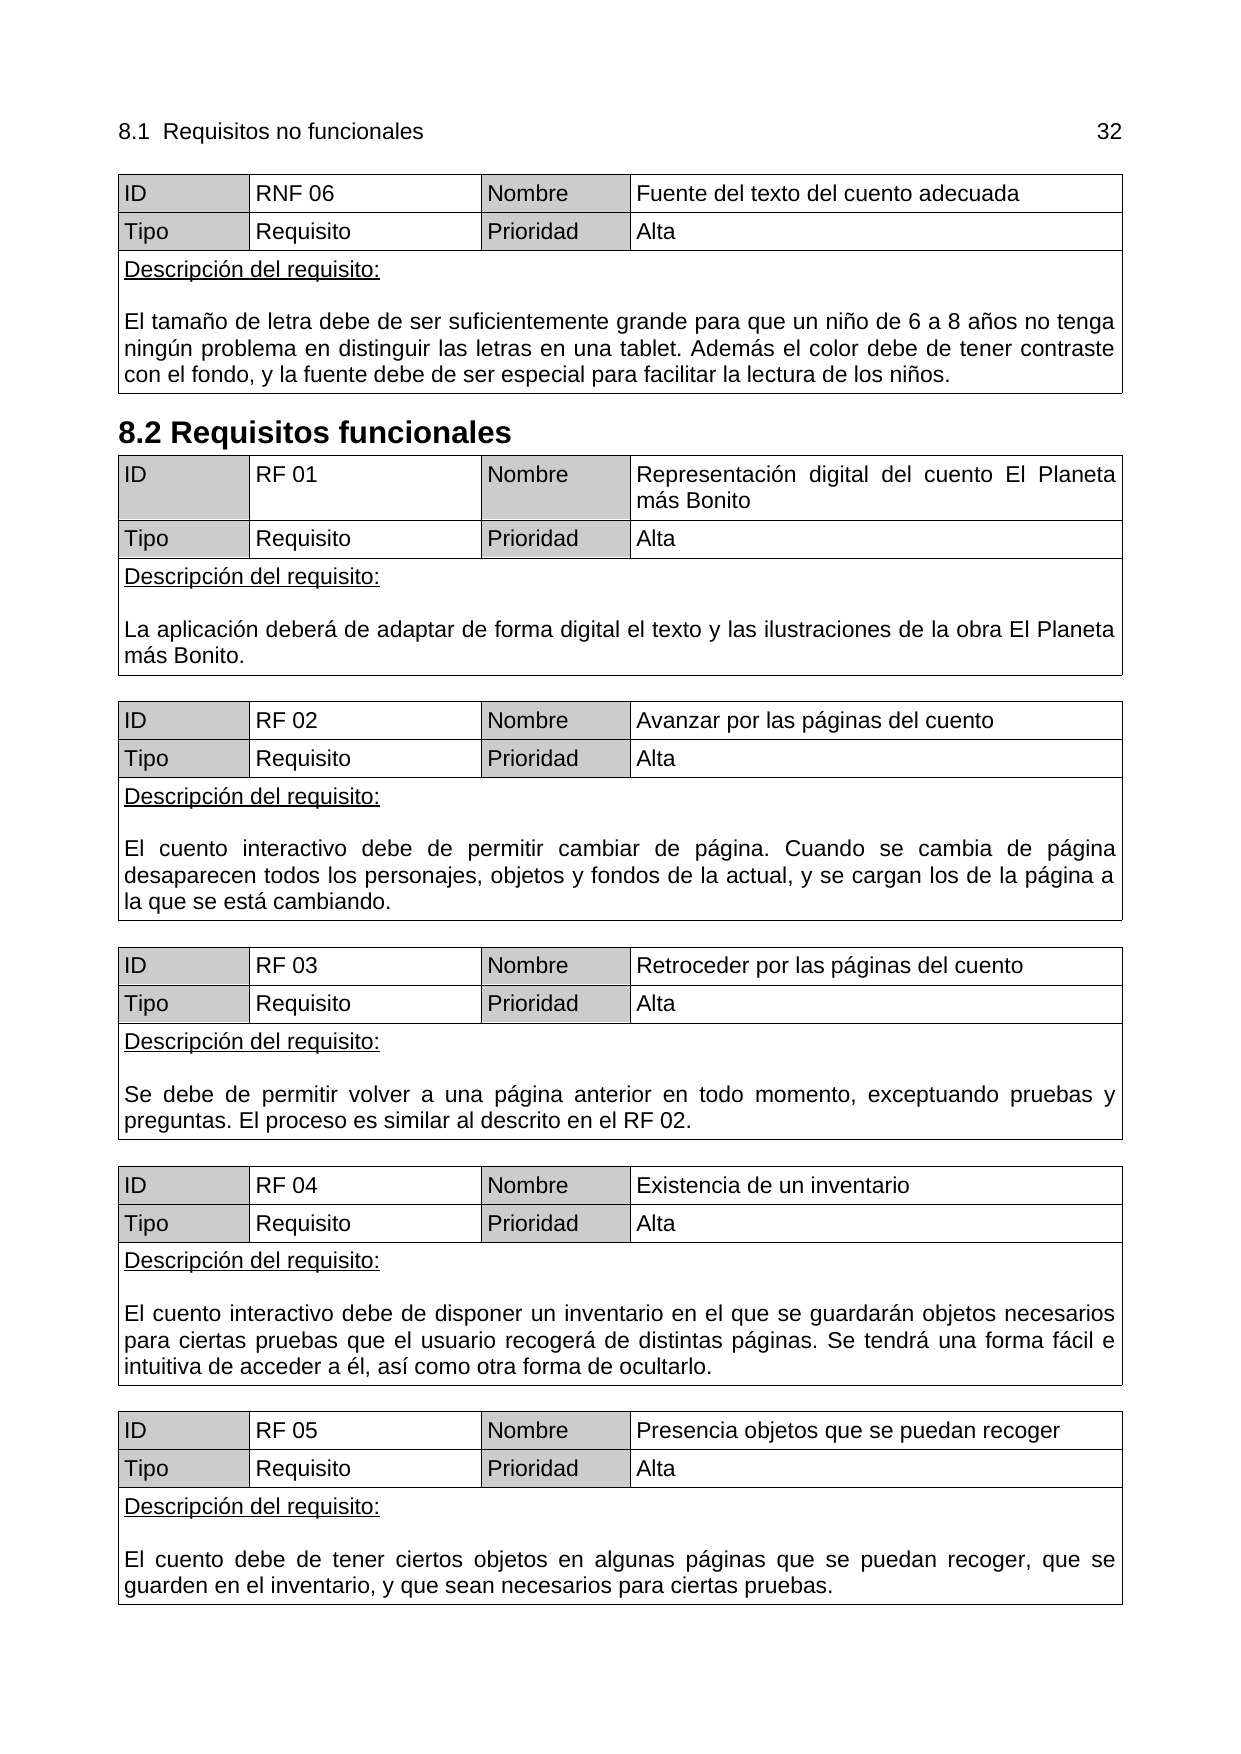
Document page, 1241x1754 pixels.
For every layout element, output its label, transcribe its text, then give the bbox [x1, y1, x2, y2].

table_cell Tipo [119, 986, 249, 1022]
table_header Nombre [482, 1412, 630, 1449]
table_cell Prioridad [482, 986, 630, 1022]
table_cell Alta [631, 740, 1122, 777]
table_cell Requisito [250, 1205, 481, 1242]
table_header Nombre [482, 456, 630, 519]
table_cell Tipo [119, 1205, 249, 1242]
table_header RNF 06 [250, 175, 481, 212]
table_cell Descripción del requisito: El cuento debe de tener ciertos objetos en algunas páginas que se puedan recoger, que se guarden en el inventario, y que sean necesarios para ciertas pruebas. [119, 1488, 1122, 1604]
table_header RF 04 [250, 1167, 481, 1204]
table_header ID [119, 948, 249, 984]
table_cell Requisito [250, 213, 481, 250]
table_header Retroceder por las páginas del cuento [631, 948, 1122, 984]
table_cell Alta [631, 986, 1122, 1022]
table_cell Requisito [250, 740, 481, 777]
table_header RF 01 [250, 456, 481, 519]
table_cell Prioridad [482, 1450, 630, 1487]
table_cell Prioridad [482, 213, 630, 250]
table_cell Prioridad [482, 1205, 630, 1242]
table_header RF 02 [250, 702, 481, 739]
table_cell Prioridad [482, 740, 630, 777]
table_cell Descripción del requisito: El cuento interactivo debe de disponer un inventario en el que se guardarán objetos necesarios para ciertas pruebas que el usuario recogerá de distintas páginas. Se tendrá una forma fácil e intuitiva de acceder a él, así como otra forma de ocultarlo. [119, 1243, 1122, 1385]
table_header Nombre [482, 702, 630, 739]
table_cell Descripción del requisito: El cuento interactivo debe de permitir cambiar de página. Cuando se cambia de página desaparecen todos los personajes, objetos y fondos de la actual, y se cargan los de la página a la que se está cambiando. [119, 778, 1122, 920]
table_header Nombre [482, 175, 630, 212]
table_cell Alta [631, 521, 1122, 557]
table_header Existencia de un inventario [631, 1167, 1122, 1204]
table_header Nombre [482, 1167, 630, 1204]
table_cell Alta [631, 213, 1122, 250]
table_cell Tipo [119, 213, 249, 250]
table_cell Tipo [119, 521, 249, 557]
table_header Representación digital del cuento El Planeta más Bonito [631, 456, 1122, 519]
table_header ID [119, 1412, 249, 1449]
table_header RF 05 [250, 1412, 481, 1449]
table_header ID [119, 702, 249, 739]
table_cell Descripción del requisito: Se debe de permitir volver a una página anterior en todo momento, exceptuando pruebas y preguntas. El proceso es similar al descrito en el RF 02. [119, 1024, 1122, 1139]
table_cell Tipo [119, 740, 249, 777]
table_header ID [119, 456, 249, 519]
table_header RF 03 [250, 948, 481, 984]
table_cell Requisito [250, 1450, 481, 1487]
table_header Avanzar por las páginas del cuento [631, 702, 1122, 739]
table_cell Tipo [119, 1450, 249, 1487]
table_header Nombre [482, 948, 630, 984]
table_cell Alta [631, 1205, 1122, 1242]
subtitle Requisitos funcionales [118, 414, 1122, 450]
table_cell Prioridad [482, 521, 630, 557]
table_header Fuente del texto del cuento adecuada [631, 175, 1122, 212]
table_header ID [119, 1167, 249, 1204]
table_cell Descripción del requisito: La aplicación deberá de adaptar de forma digital el texto y las ilustraciones de la obra El Planeta más Bonito. [119, 559, 1122, 674]
table_cell Requisito [250, 521, 481, 557]
table_header Presencia objetos que se puedan recoger [631, 1412, 1122, 1449]
table_cell Descripción del requisito: El tamaño de letra debe de ser suficientemente grande para que un niño de 6 a 8 años no tenga ningún problema en distinguir las letras en una tablet. Además el color debe de tener contraste con el fondo, y la fuente debe de ser especial para facilitar la lectura de los niños. [119, 251, 1122, 393]
table_cell Requisito [250, 986, 481, 1022]
table_cell Alta [631, 1450, 1122, 1487]
table_header ID [119, 175, 249, 212]
